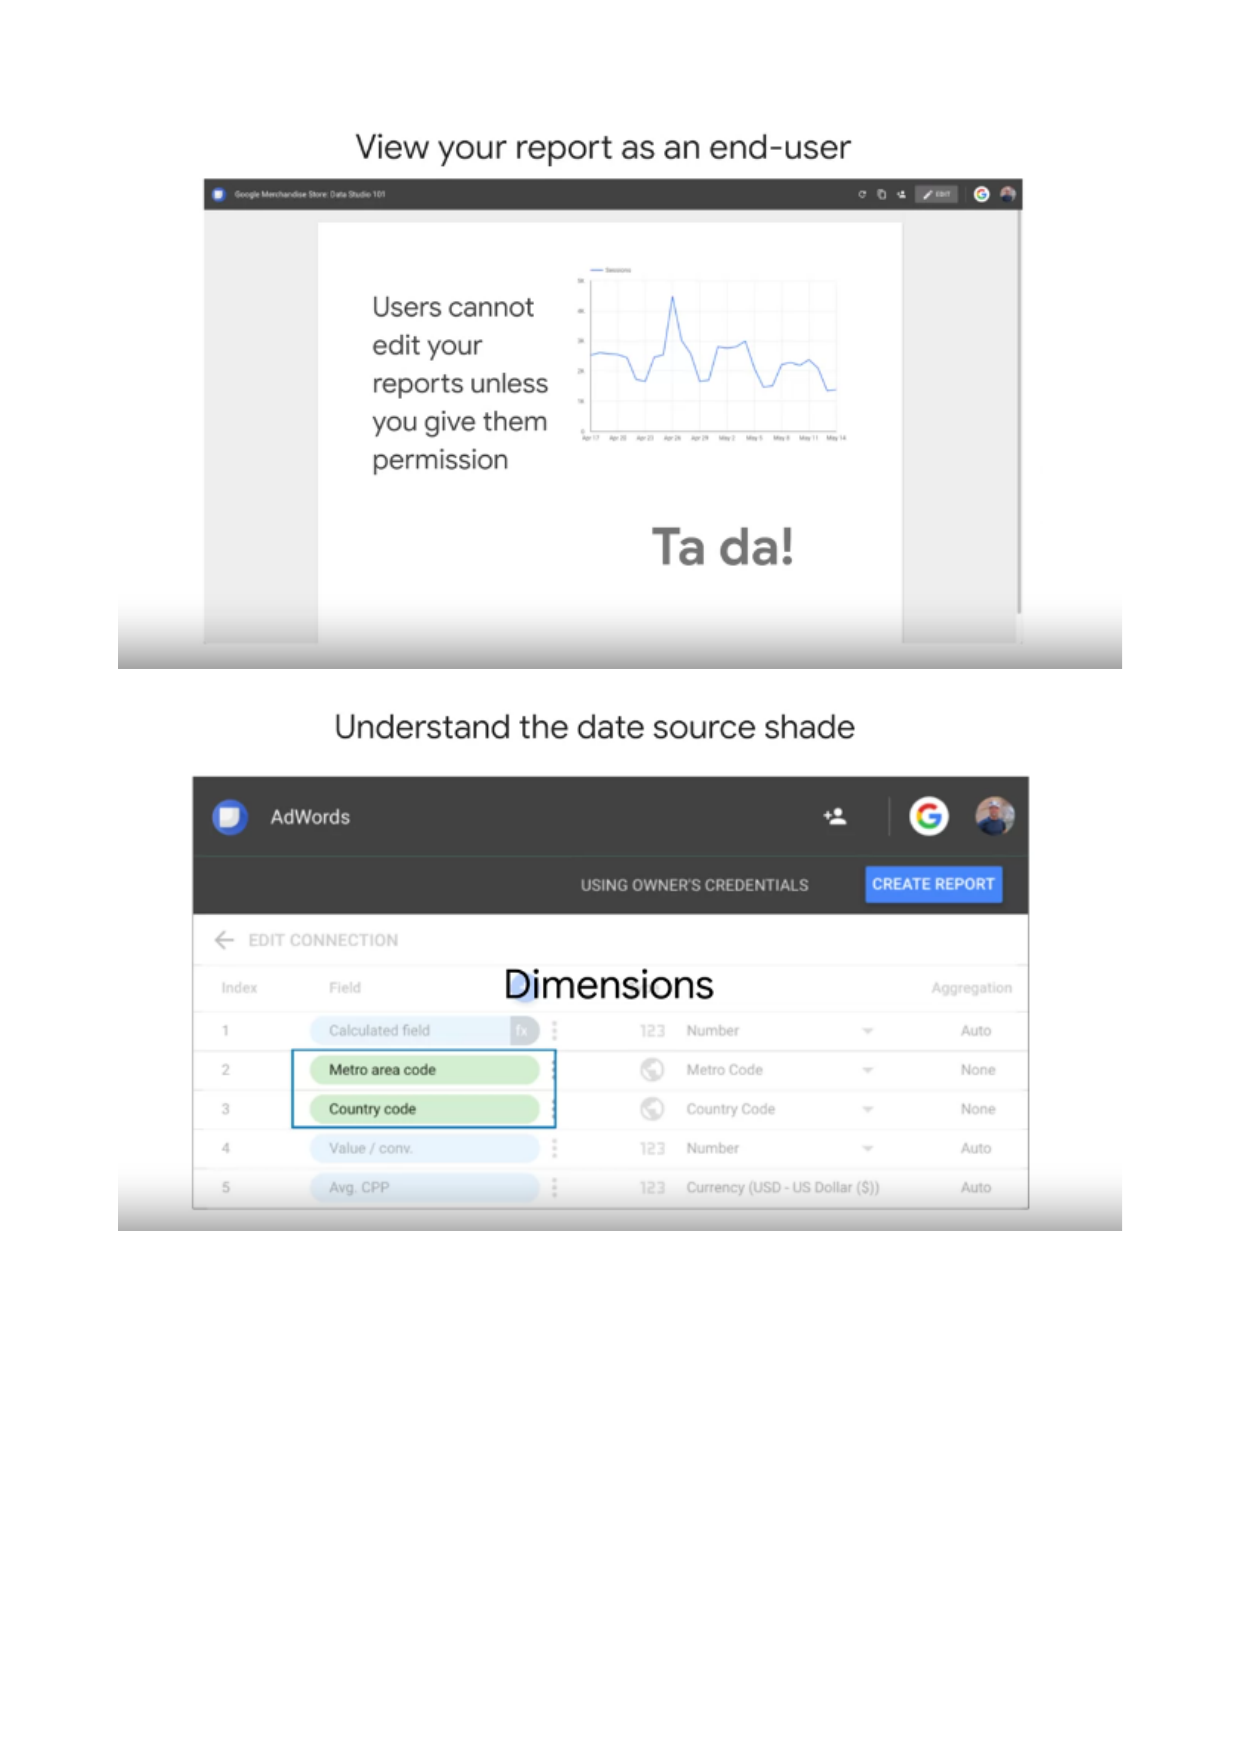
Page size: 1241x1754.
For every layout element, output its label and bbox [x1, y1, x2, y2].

picture [118, 118, 1123, 669]
picture [118, 697, 1123, 1231]
